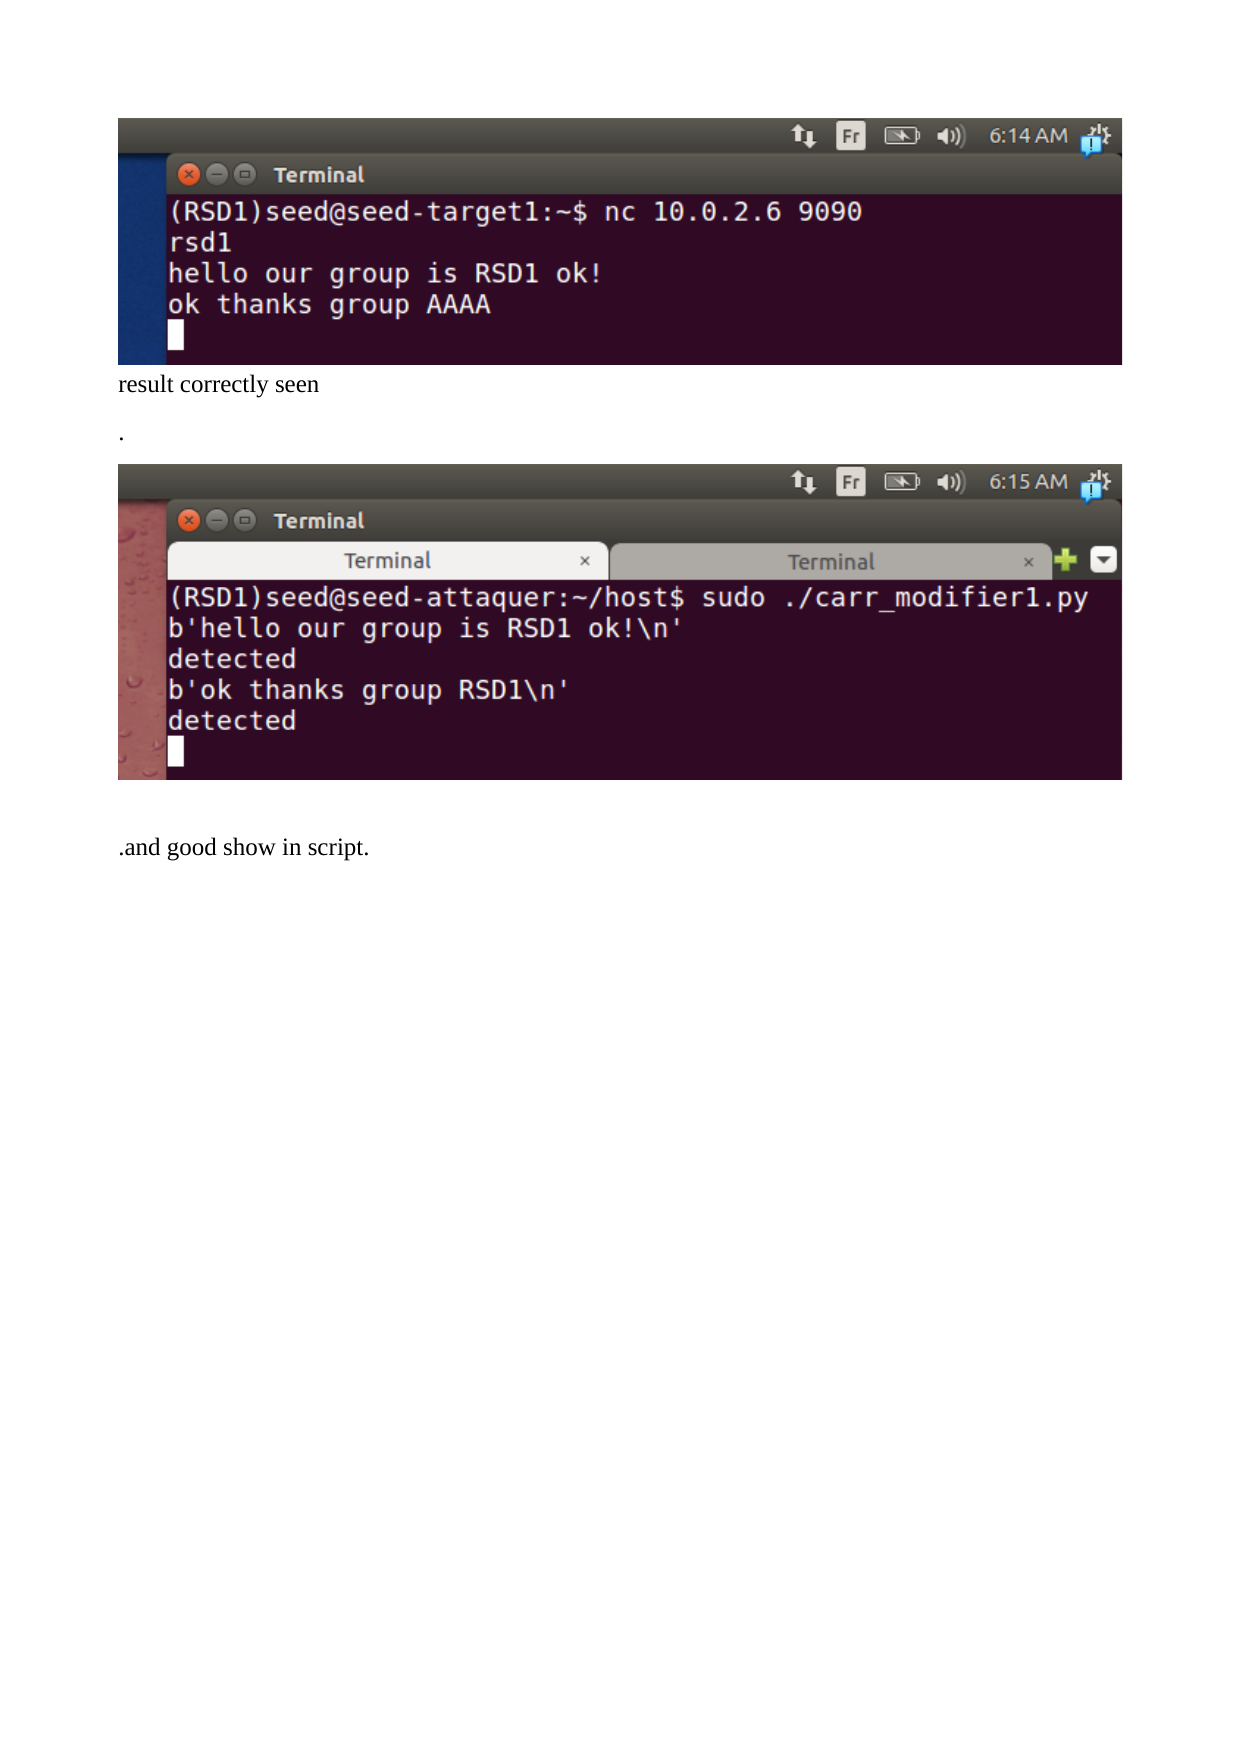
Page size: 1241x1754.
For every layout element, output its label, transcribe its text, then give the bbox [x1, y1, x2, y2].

text result correctly seen [118, 365, 1122, 398]
text . [118, 417, 1122, 445]
text .and good show in script. [118, 832, 1122, 860]
picture [118, 464, 1123, 780]
picture [118, 118, 1123, 365]
